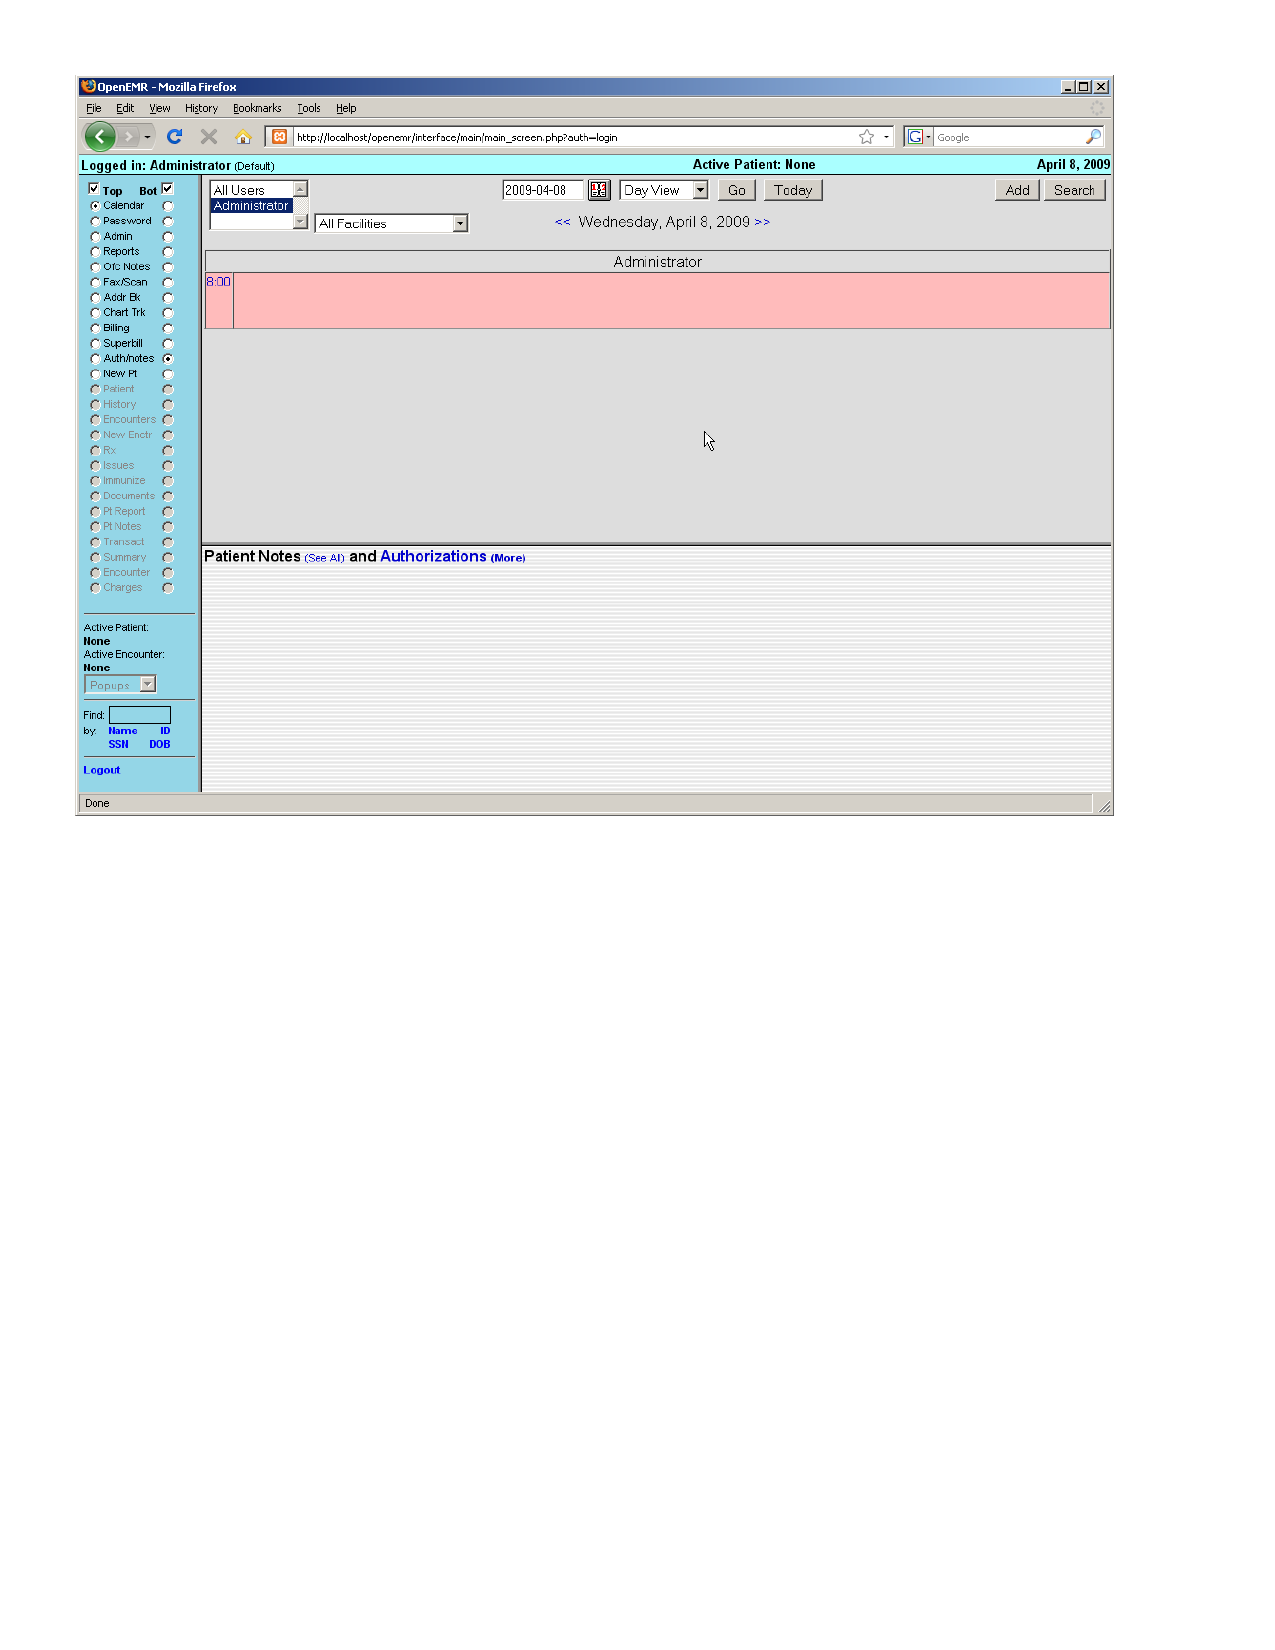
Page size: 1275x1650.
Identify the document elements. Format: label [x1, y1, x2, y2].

picture [75, 75, 1114, 816]
